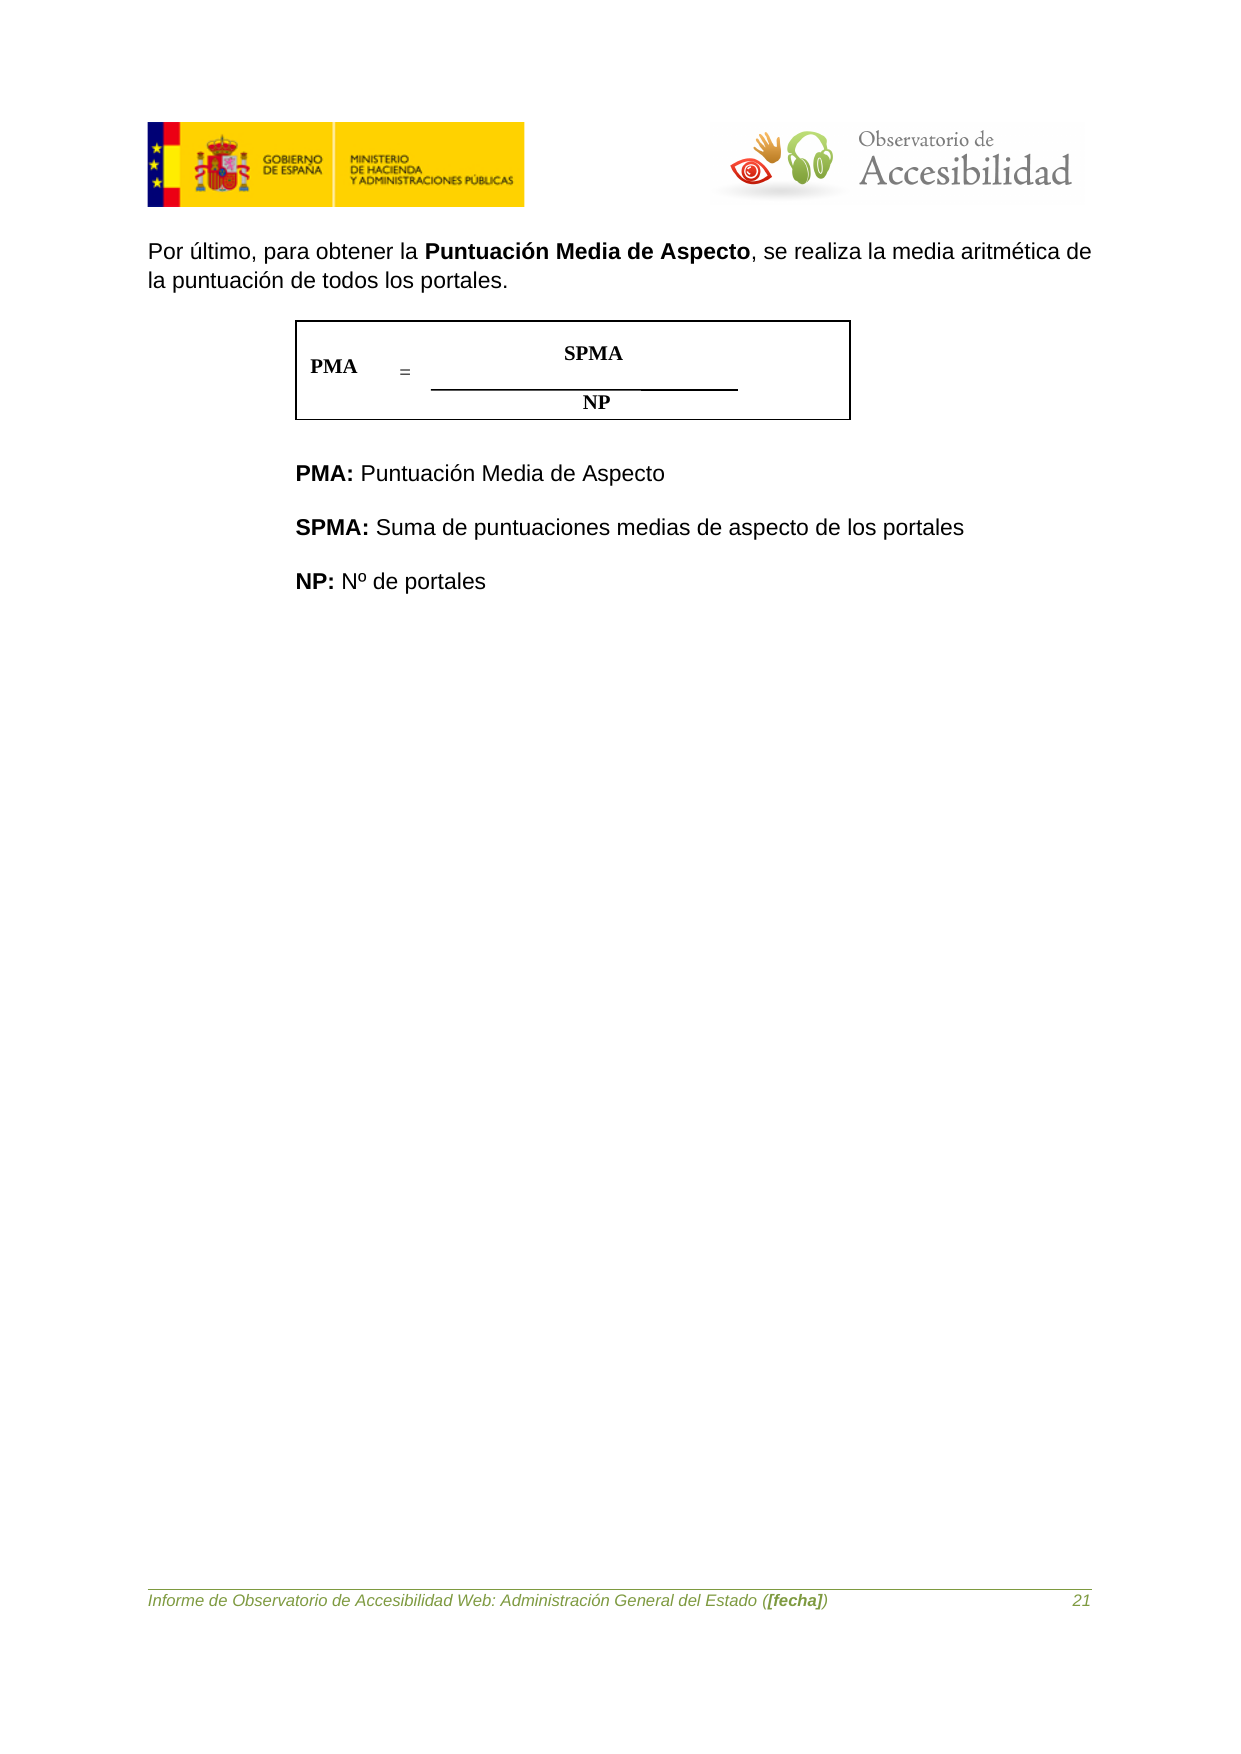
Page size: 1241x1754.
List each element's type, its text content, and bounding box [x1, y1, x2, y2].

picture [710, 122, 1086, 205]
picture [147, 122, 525, 207]
text Por último, para obtener la Puntuación Media de Aspecto, se realiza la media aritmética de la puntuación de todos los portales. [148, 238, 1092, 293]
text NP: Nº de portales [295, 568, 1092, 594]
text PMA: Puntuación Media de Aspecto [295, 460, 1092, 486]
text SPMA: Suma de puntuaciones medias de aspecto de los portales [295, 514, 1092, 540]
